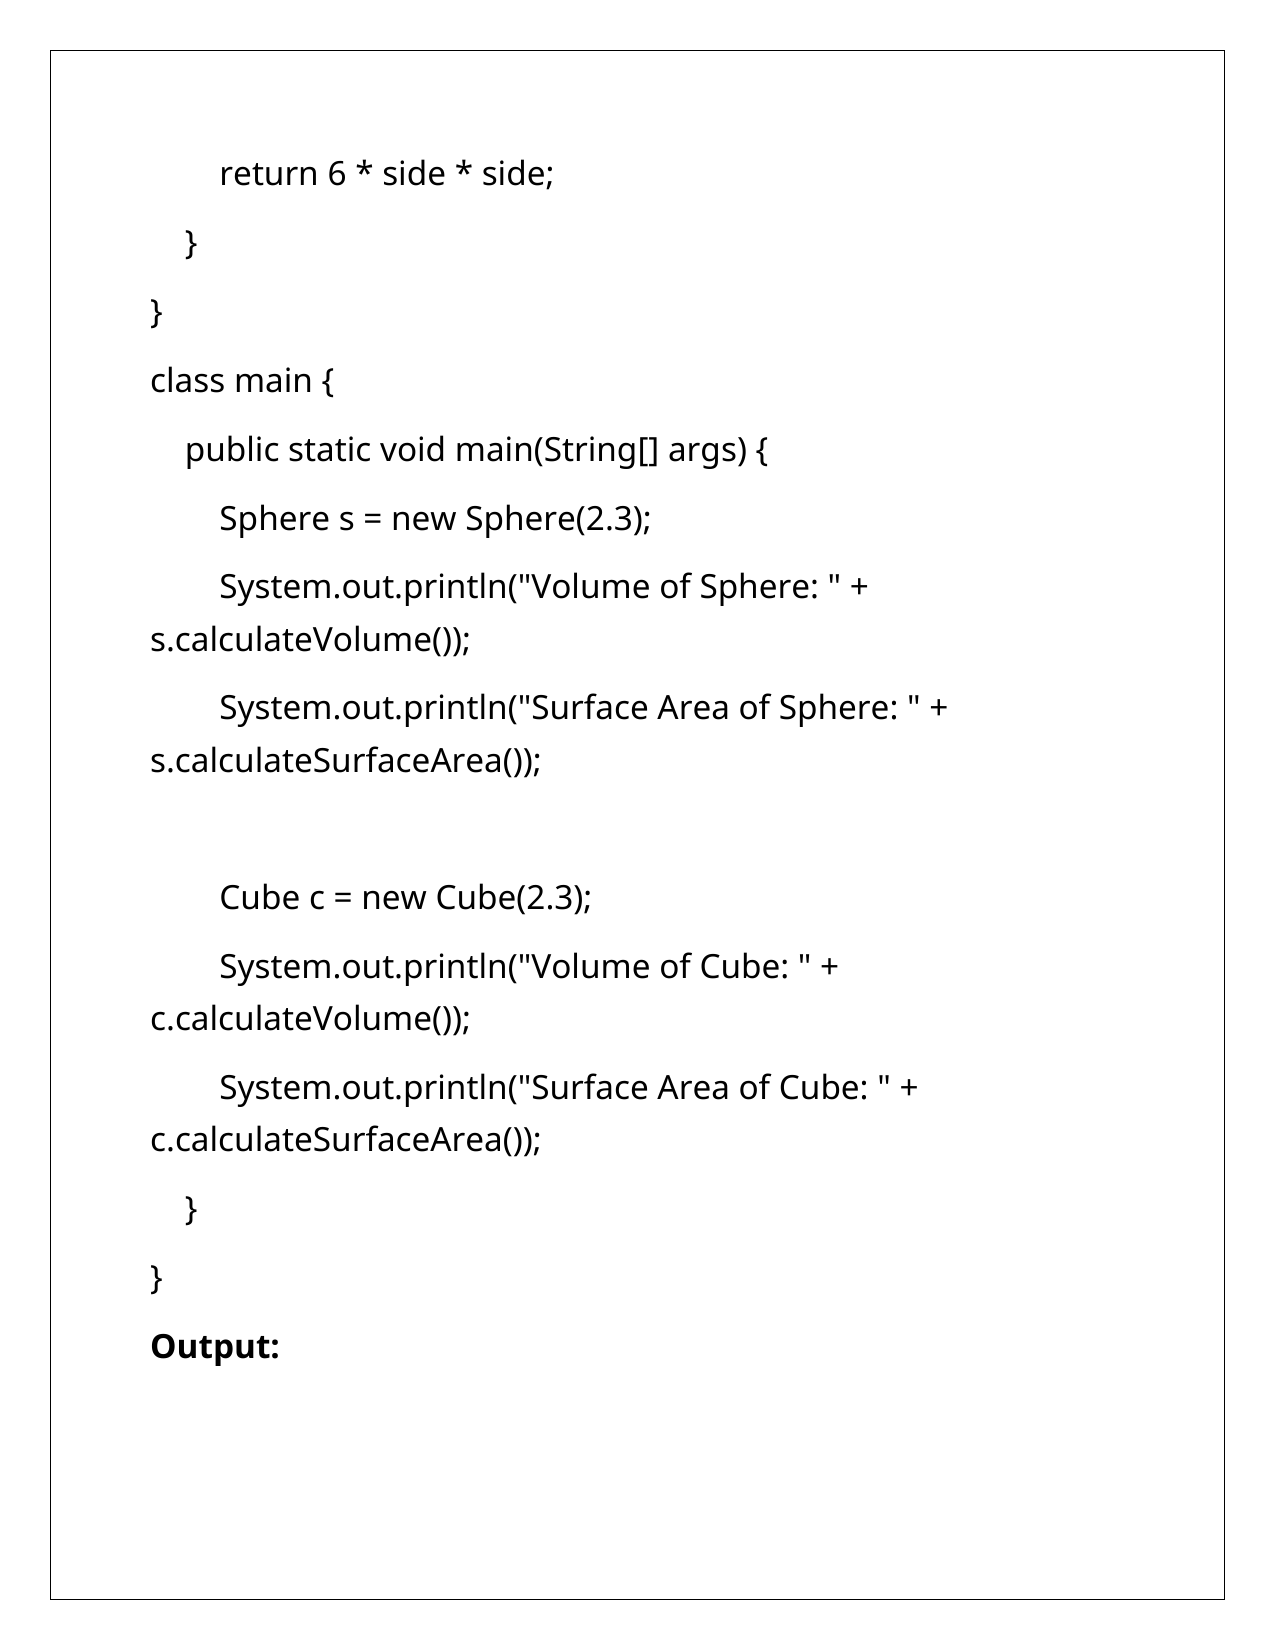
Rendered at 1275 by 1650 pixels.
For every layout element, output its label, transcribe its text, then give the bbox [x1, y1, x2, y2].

text public static void main(String[] args) { [150, 425, 1125, 471]
text } [150, 1254, 1125, 1299]
text Sphere s = new Sphere(2.3); [150, 494, 1125, 540]
text } [150, 219, 1125, 264]
text class main { [150, 357, 1125, 402]
text } [150, 288, 1125, 333]
text System.out.println("Volume of Cube: " + c.calculateVolume()); [150, 943, 1125, 1041]
text } [150, 1185, 1125, 1230]
text System.out.println("Surface Area of Cube: " + c.calculateSurfaceArea()); [150, 1064, 1125, 1162]
text return 6 * side * side; [150, 150, 1125, 195]
text Output: [150, 1323, 1125, 1368]
text Cube c = new Cube(2.3); [150, 874, 1125, 919]
text System.out.println("Surface Area of Sphere: " + s.calculateSurfaceArea()); [150, 684, 1125, 782]
text System.out.println("Volume of Sphere: " + s.calculateVolume()); [150, 563, 1125, 661]
